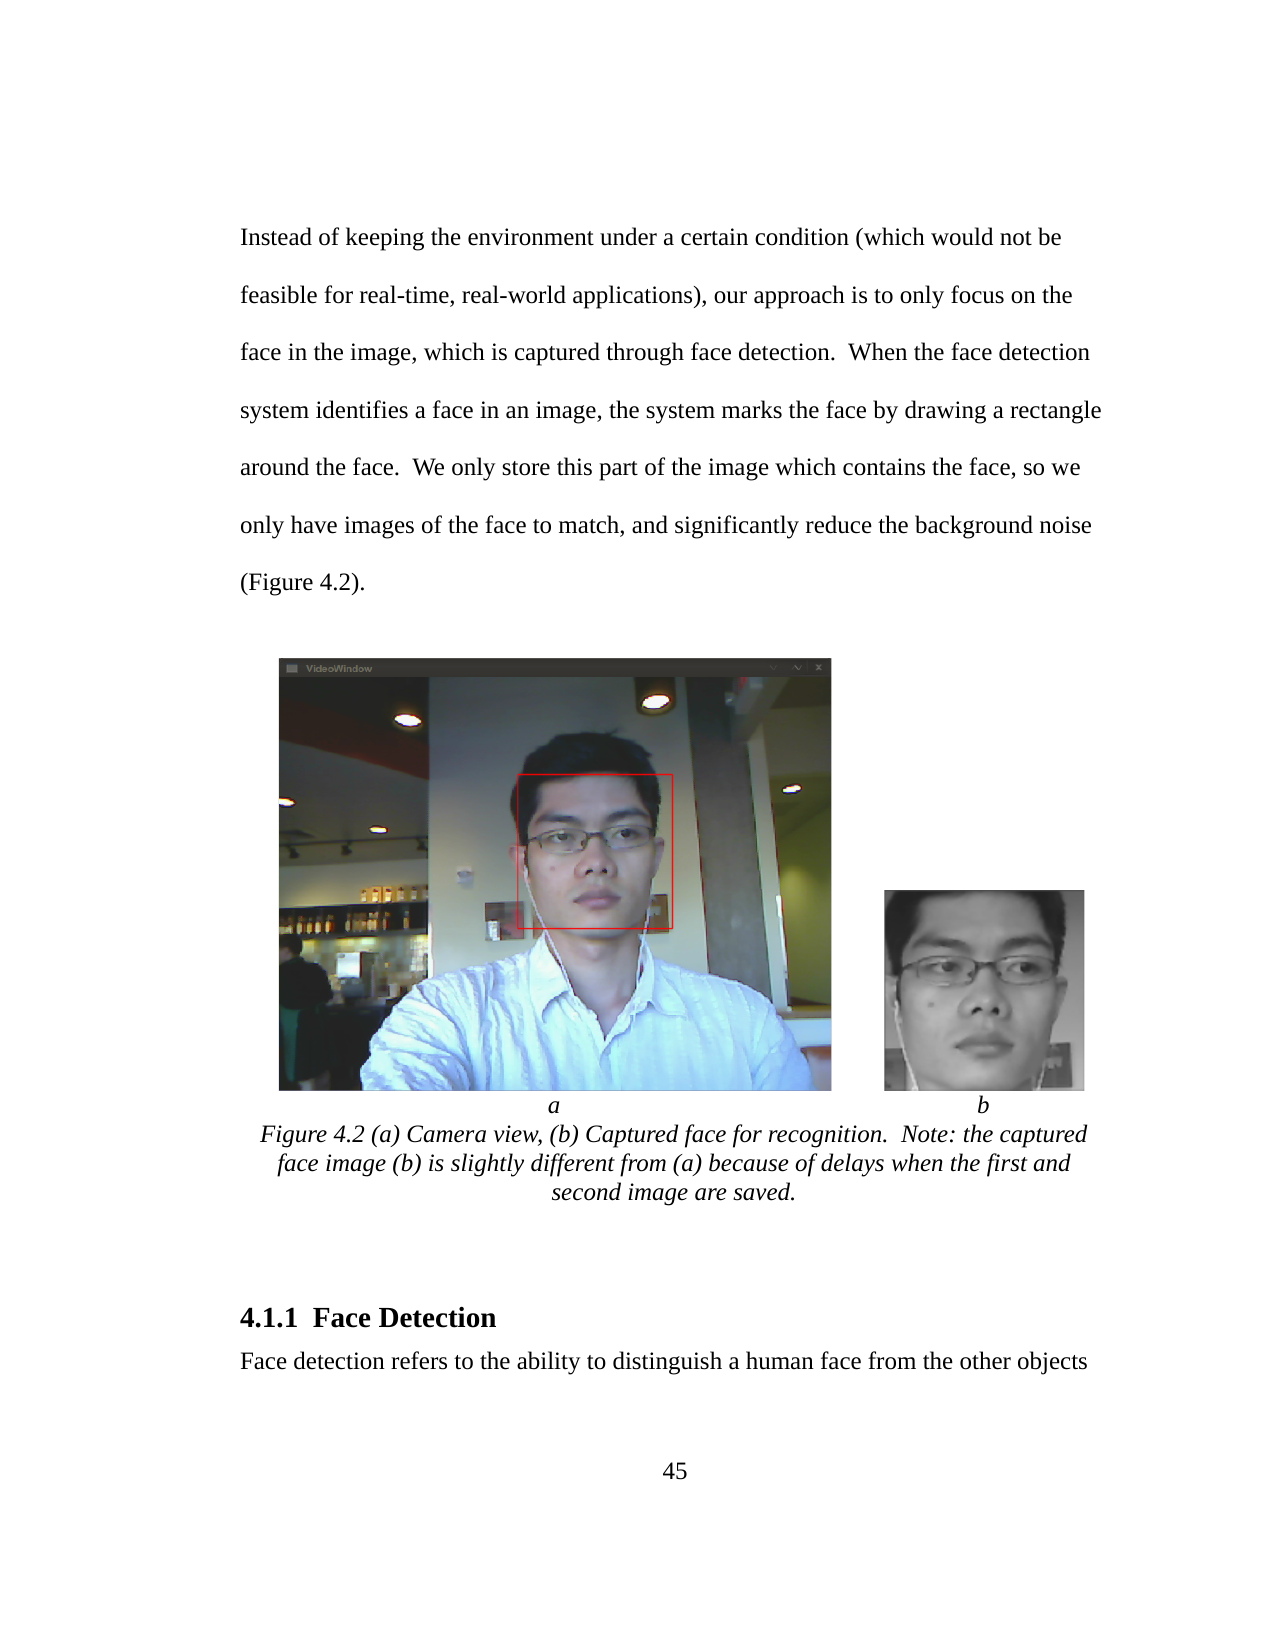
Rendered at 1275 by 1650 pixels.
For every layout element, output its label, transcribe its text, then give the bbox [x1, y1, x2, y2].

text a [279, 1091, 831, 1119]
text b [884, 1091, 1084, 1119]
picture [884, 890, 1085, 1091]
picture [278, 658, 832, 1091]
text Face detection refers to the ability to distinguish a human face from the other objects [240, 1346, 1110, 1375]
subtitle 4.1.1 Face Detection [240, 1300, 1110, 1334]
text Figure 4.2 (a) Camera view, (b) Captured face for recognition. Note: the captured face image (b) is slightly different from (a) because of delays when the first and second image are saved. [240, 637, 1110, 1205]
text Instead of keeping the environment under a certain condition (which would not be feasible for real-time, real-world applications), our approach is to only focus on the face in the image, which is captured through face detection. When the face detection system identifies a face in an image, the system marks the face by drawing a rectangle around the face. We only store this part of the image which contains the face, so we only have images of the face to match, and significantly reduce the background noise (Figure 4.2). [240, 222, 1110, 596]
